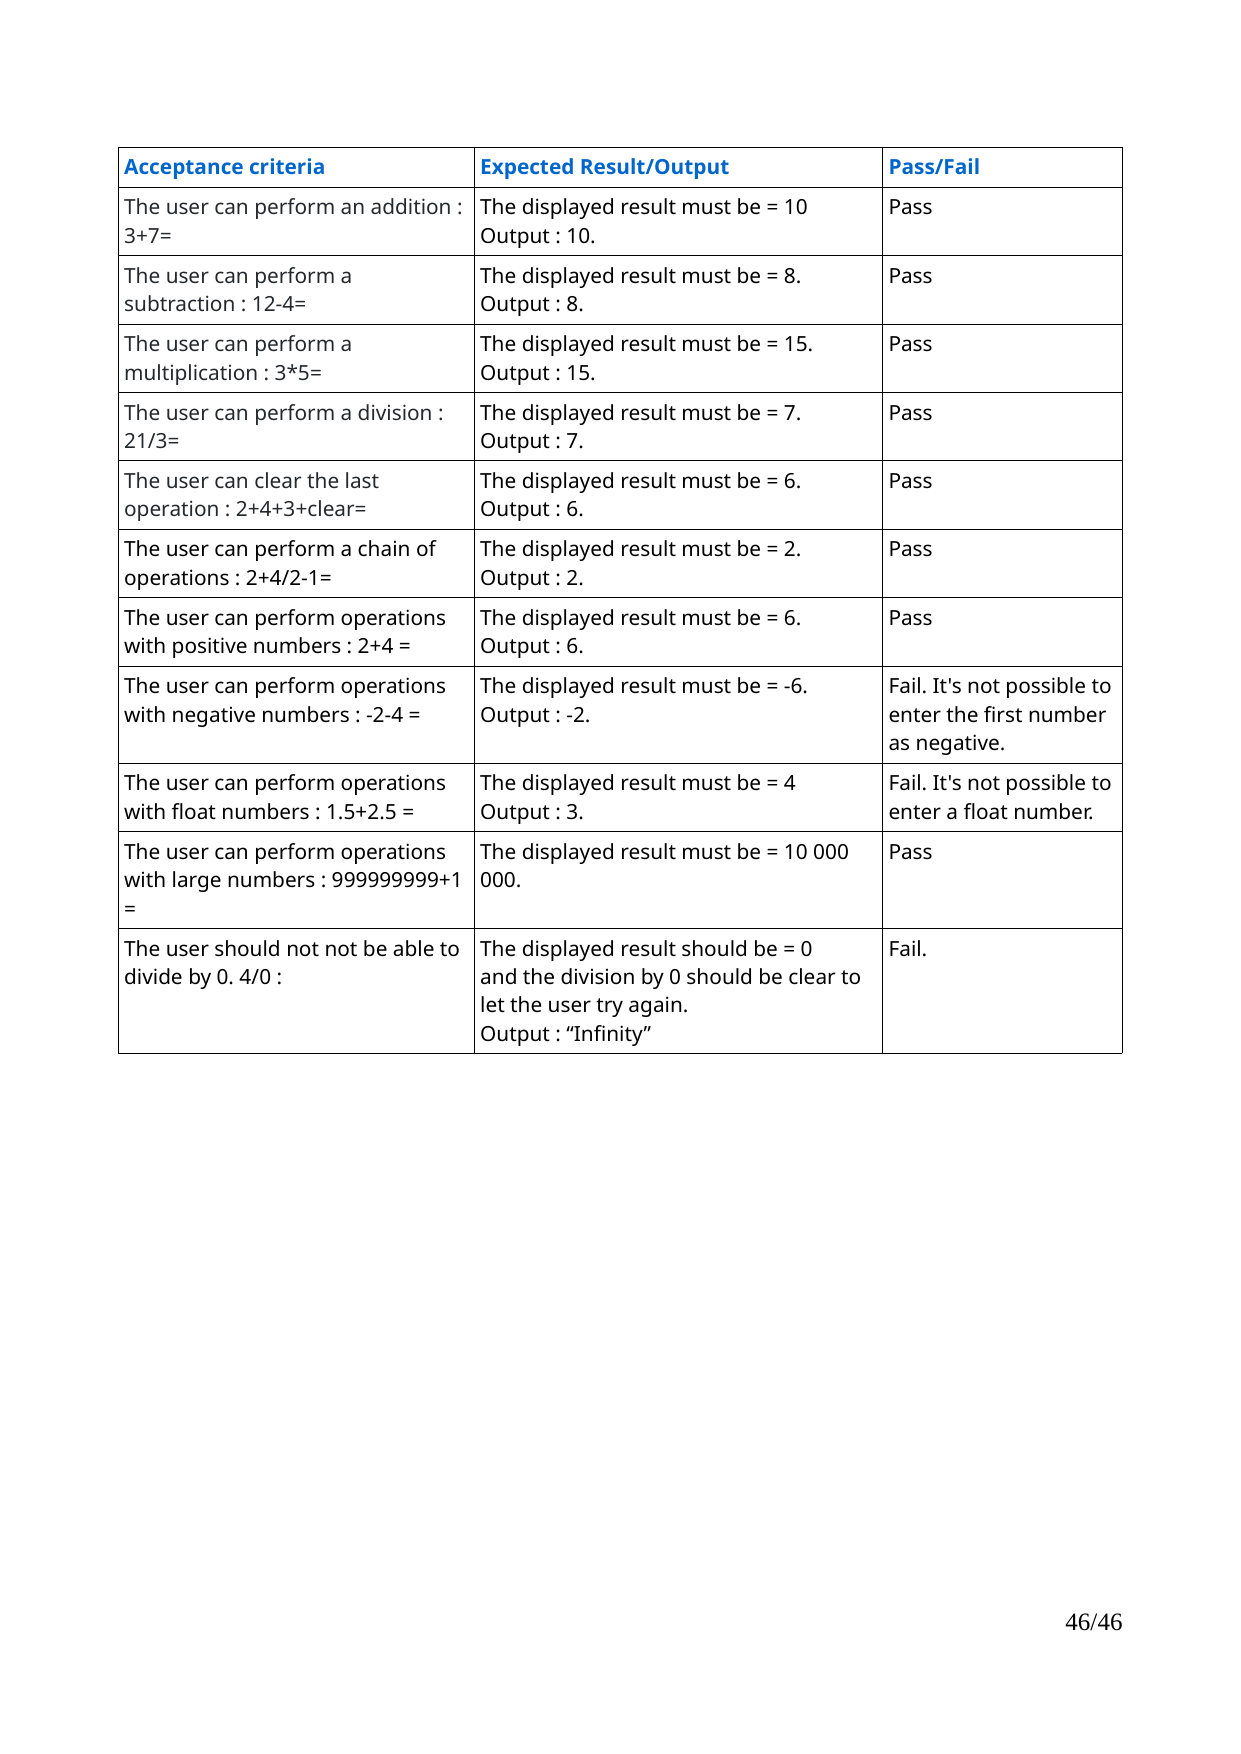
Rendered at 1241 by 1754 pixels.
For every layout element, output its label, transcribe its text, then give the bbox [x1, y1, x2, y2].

table_cell The user can perform operations with negative numbers : -2-4 = [119, 667, 474, 762]
table_cell The displayed result must be = 15. Output : 15. [475, 325, 882, 392]
table_cell Pass [883, 530, 1122, 597]
table_cell Fail. It's not possible to enter the first number as negative. [883, 667, 1122, 762]
table_cell The displayed result must be = 4 Output : 3. [475, 764, 882, 831]
table_cell Pass [883, 188, 1122, 255]
table_cell Pass [883, 393, 1122, 460]
table_cell Fail. [883, 929, 1122, 1053]
table_header Acceptance criteria [119, 148, 474, 187]
table_cell The displayed result must be = 8. Output : 8. [475, 256, 882, 323]
table_cell Pass [883, 832, 1122, 928]
table_cell The displayed result must be = 7. Output : 7. [475, 393, 882, 460]
table_cell The displayed result must be = 6. Output : 6. [475, 461, 882, 529]
table_cell The user can perform an addition : 3+7= [119, 188, 474, 255]
table_cell The user can clear the last operation : 2+4+3+clear= [119, 461, 474, 529]
table_cell The displayed result should be = 0 and the division by 0 should be clear to let the user try again. Output : “Infinity” [475, 929, 882, 1053]
table_cell The displayed result must be = 6. Output : 6. [475, 598, 882, 666]
table_cell The user can perform operations with float numbers : 1.5+2.5 = [119, 764, 474, 831]
table_cell The displayed result must be = 2. Output : 2. [475, 530, 882, 597]
table_cell The user should not not be able to divide by 0. 4/0 : [119, 929, 474, 1053]
table_header Expected Result/Output [475, 148, 882, 187]
table_cell Fail. It's not possible to enter a float number. [883, 764, 1122, 831]
table_cell The displayed result must be = -6. Output : -2. [475, 667, 882, 762]
table_header Pass/Fail [883, 148, 1122, 187]
table_cell The user can perform a multiplication : 3*5= [119, 325, 474, 392]
table_cell The displayed result must be = 10 Output : 10. [475, 188, 882, 255]
table_cell Pass [883, 461, 1122, 529]
table_cell The displayed result must be = 10 000 000. [475, 832, 882, 928]
table_cell Pass [883, 256, 1122, 323]
table_cell Pass [883, 598, 1122, 666]
table_cell The user can perform a division : 21/3= [119, 393, 474, 460]
table_cell Pass [883, 325, 1122, 392]
table_cell The user can perform a subtraction : 12-4= [119, 256, 474, 323]
table_cell The user can perform operations with positive numbers : 2+4 = [119, 598, 474, 666]
table_cell The user can perform a chain of operations : 2+4/2-1= [119, 530, 474, 597]
table_cell The user can perform operations with large numbers : 999999999+1 = [119, 832, 474, 928]
